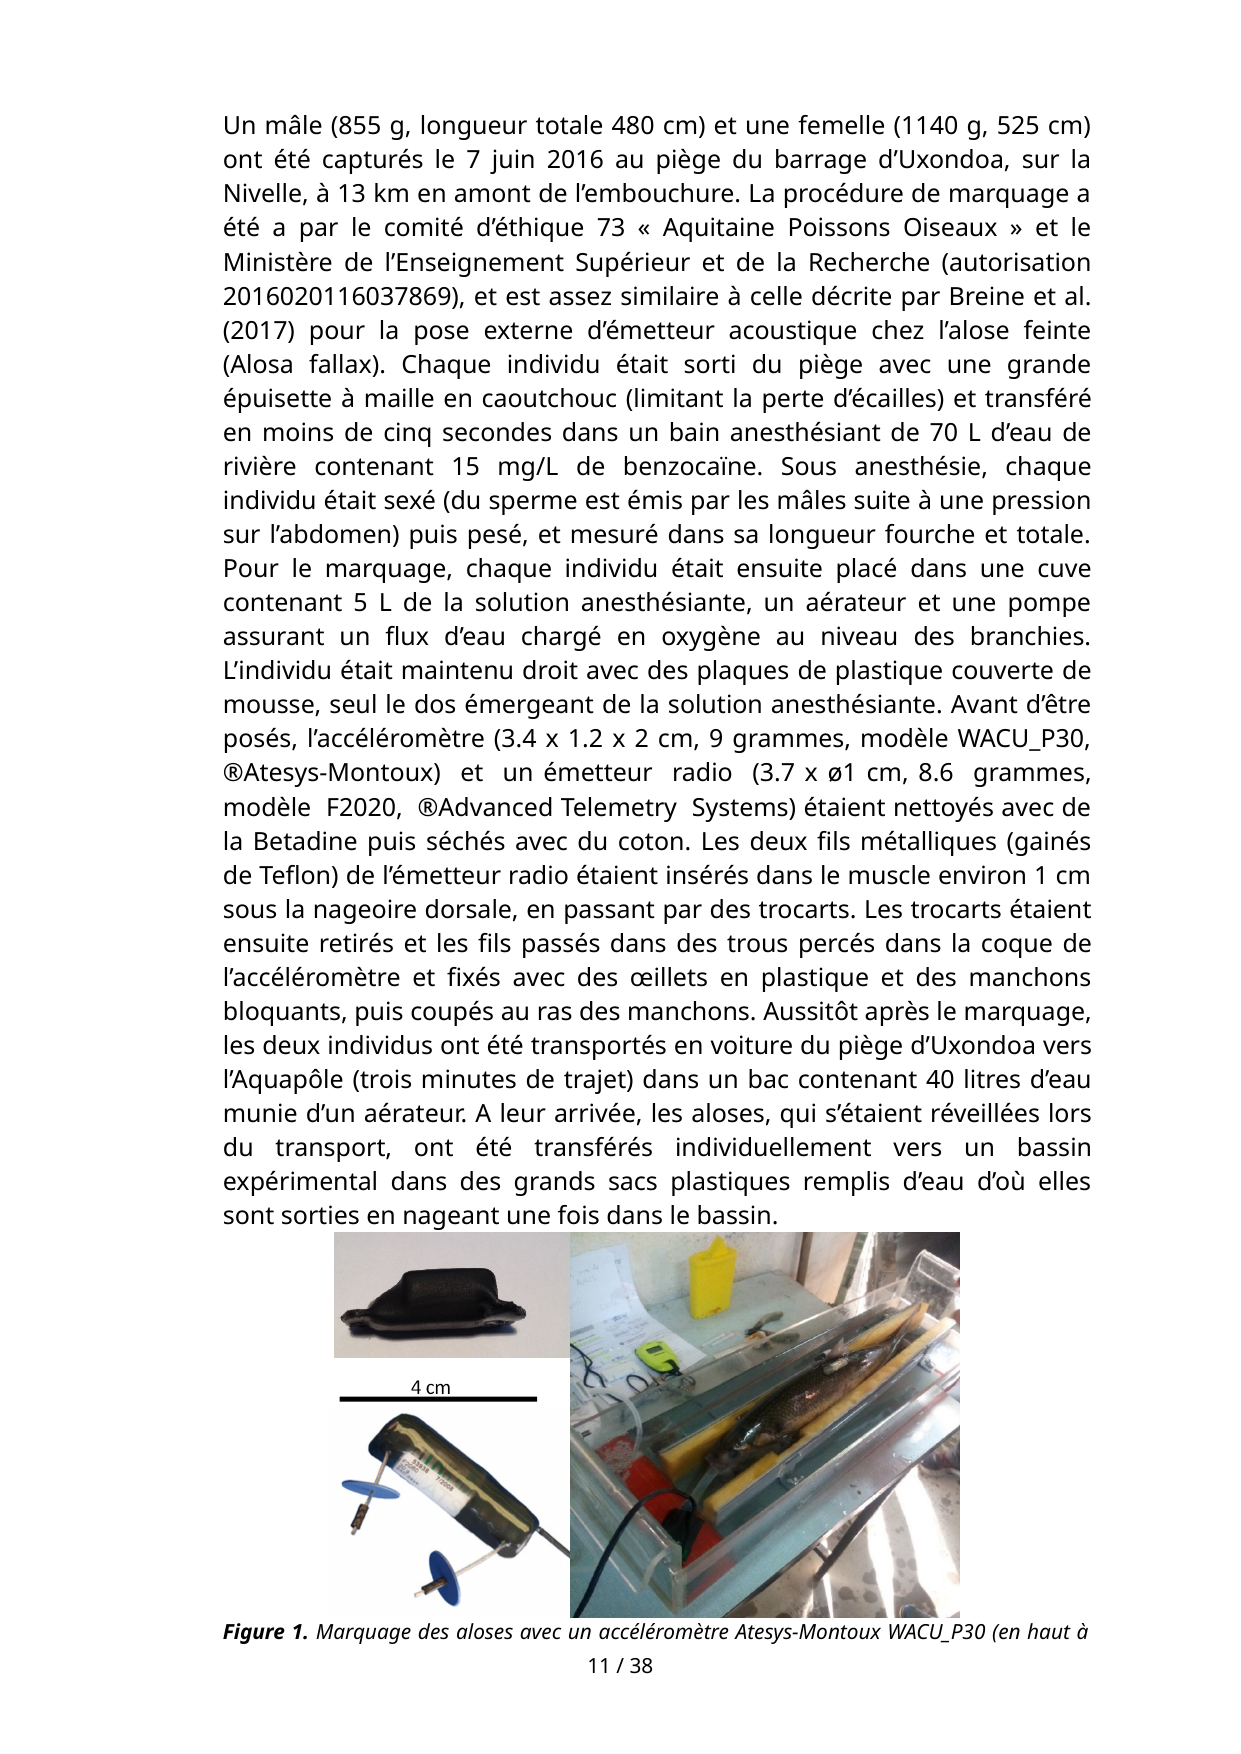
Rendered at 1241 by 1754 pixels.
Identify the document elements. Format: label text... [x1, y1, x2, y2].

text Figure 1. Marquage des aloses avec un accéléromètre Atesys-Montoux WACU_P30 (en haut à [223, 1232, 1093, 1646]
text Un mâle (855 g, longueur totale 480 cm) et une femelle (1140 g, 525 cm) ont été capturés le 7 juin 2016 au piège du barrage d’Uxondoa, sur la Nivelle, à 13 km en amont de l’embouchure. La procédure de marquage a été a par le comité d’éthique 73 « Aquitaine Poissons Oiseaux » et le Ministère de l’Enseignement Supérieur et de la Recherche (autorisation 2016020116037869), et est assez similaire à celle décrite par Breine et al. (2017) pour la pose externe d’émetteur acoustique chez l’alose feinte (Alosa fallax). Chaque individu était sorti du piège avec une grande épuisette à maille en caoutchouc (limitant la perte d’écailles) et transféré en moins de cinq secondes dans un bain anesthésiant de 70 L d’eau de rivière contenant 15 mg/L de benzocaïne. Sous anesthésie, chaque individu était sexé (du sperme est émis par les mâles suite à une pression sur l’abdomen) puis pesé, et mesuré dans sa longueur fourche et totale. Pour le marquage, chaque individu était ensuite placé dans une cuve contenant 5 L de la solution anesthésiante, un aérateur et une pompe assurant un flux d’eau chargé en oxygène au niveau des branchies. L’individu était maintenu droit avec des plaques de plastique couverte de mousse, seul le dos émergeant de la solution anesthésiante. Avant d’être posés, l’accéléromètre (3.4 x 1.2 x 2 cm, 9 grammes, modèle WACU_P30, ®Atesys-Montoux) et un émetteur radio (3.7 x ø1 cm, 8.6 grammes, modèle F2020, ®Advanced Telemetry Systems) étaient nettoyés avec de la Betadine puis séchés avec du coton. Les deux fils métalliques (gainés de Teflon) de l’émetteur radio étaient insérés dans le muscle environ 1 cm sous la nageoire dorsale, en passant par des trocarts. Les trocarts étaient ensuite retirés et les fils passés dans des trous percés dans la coque de l’accéléromètre et fixés avec des œillets en plastique et des manchons bloquants, puis coupés au ras des manchons. Aussitôt après le marquage, les deux individus ont été transportés en voiture du piège d’Uxondoa vers l’Aquapôle (trois minutes de trajet) dans un bac contenant 40 litres d’eau munie d’un aérateur. A leur arrivée, les aloses, qui s’étaient réveillées lors du transport, ont été transférés individuellement vers un bassin expérimental dans des grands sacs plastiques remplis d’eau d’où elles sont sorties en nageant une fois dans le bassin. [223, 108, 1093, 1232]
